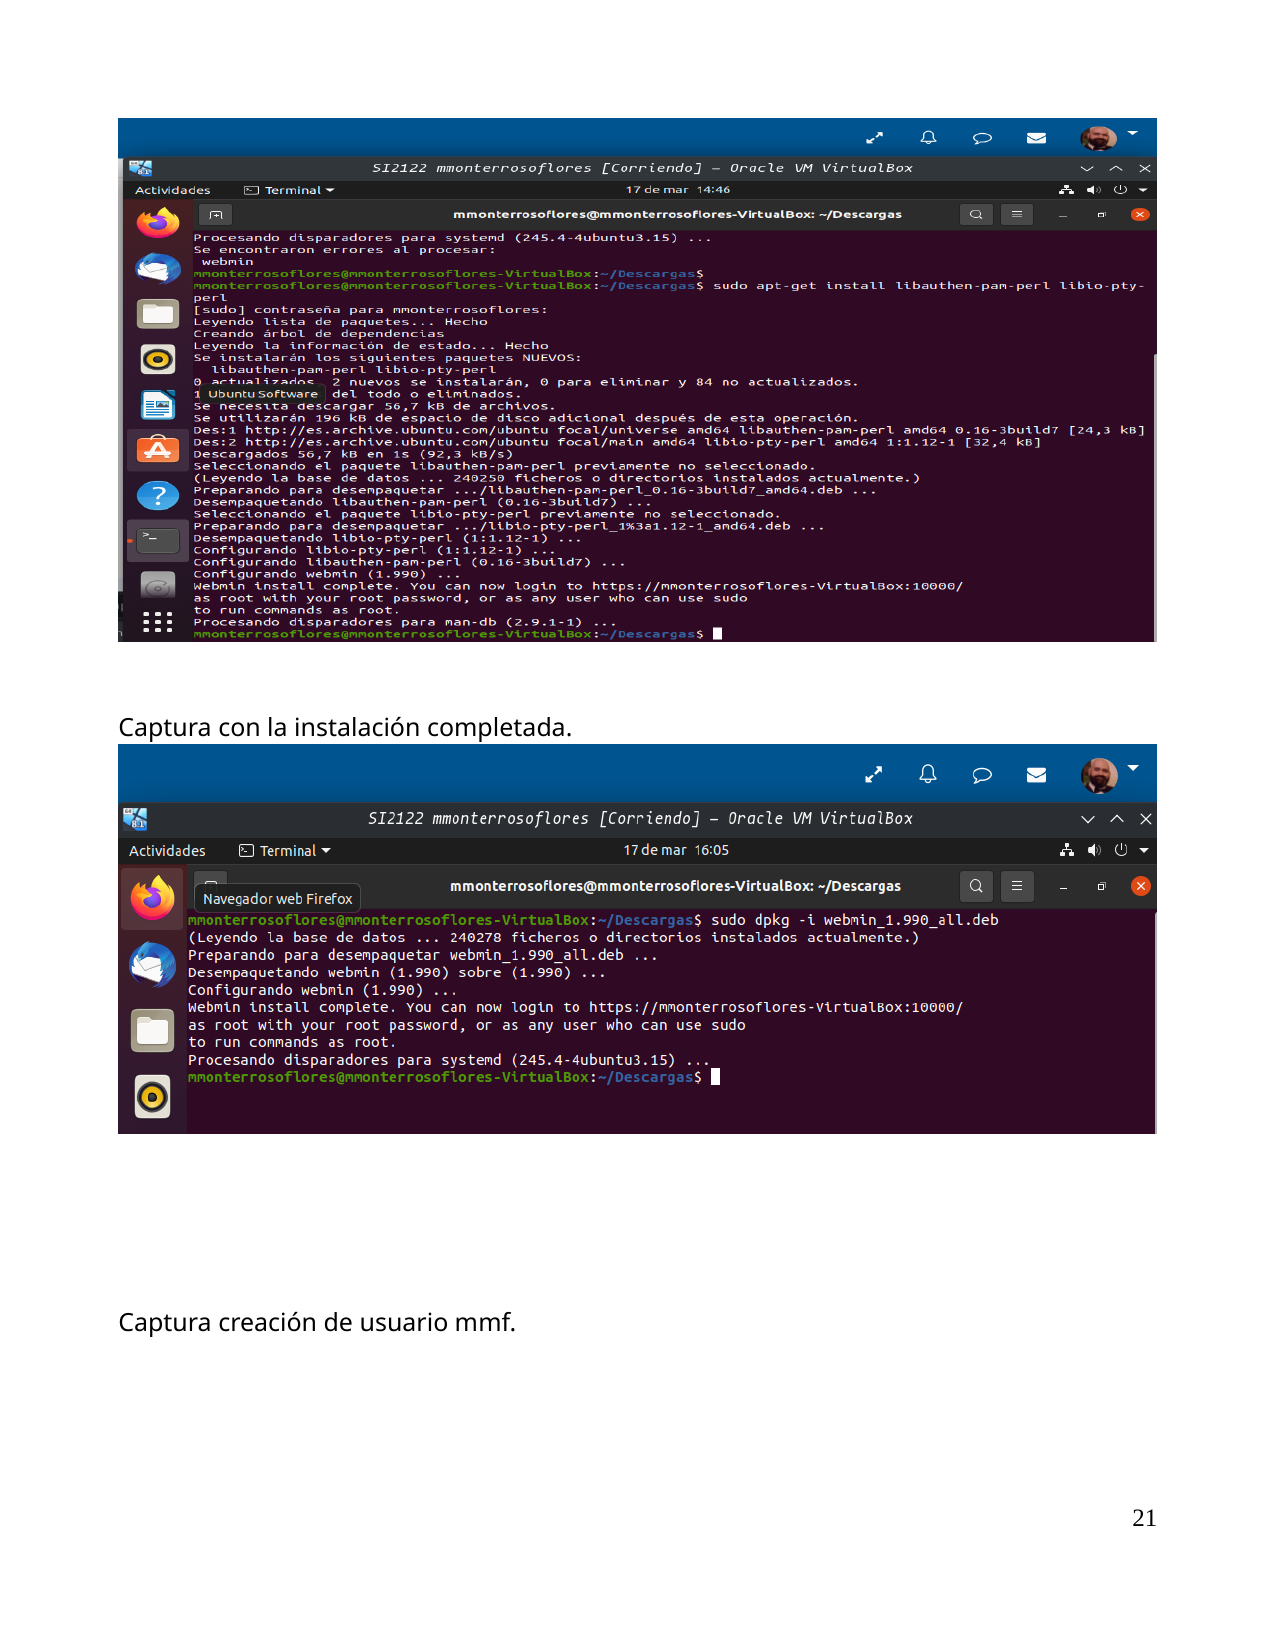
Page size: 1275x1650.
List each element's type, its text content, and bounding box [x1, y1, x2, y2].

picture [118, 743, 1157, 1134]
table_header [118, 1134, 1157, 1168]
text Captura creación de usuario mmf. [118, 1304, 1157, 1338]
table_header [118, 642, 1157, 676]
text Captura con la instalación completada. [118, 710, 1157, 743]
picture [118, 118, 1157, 642]
